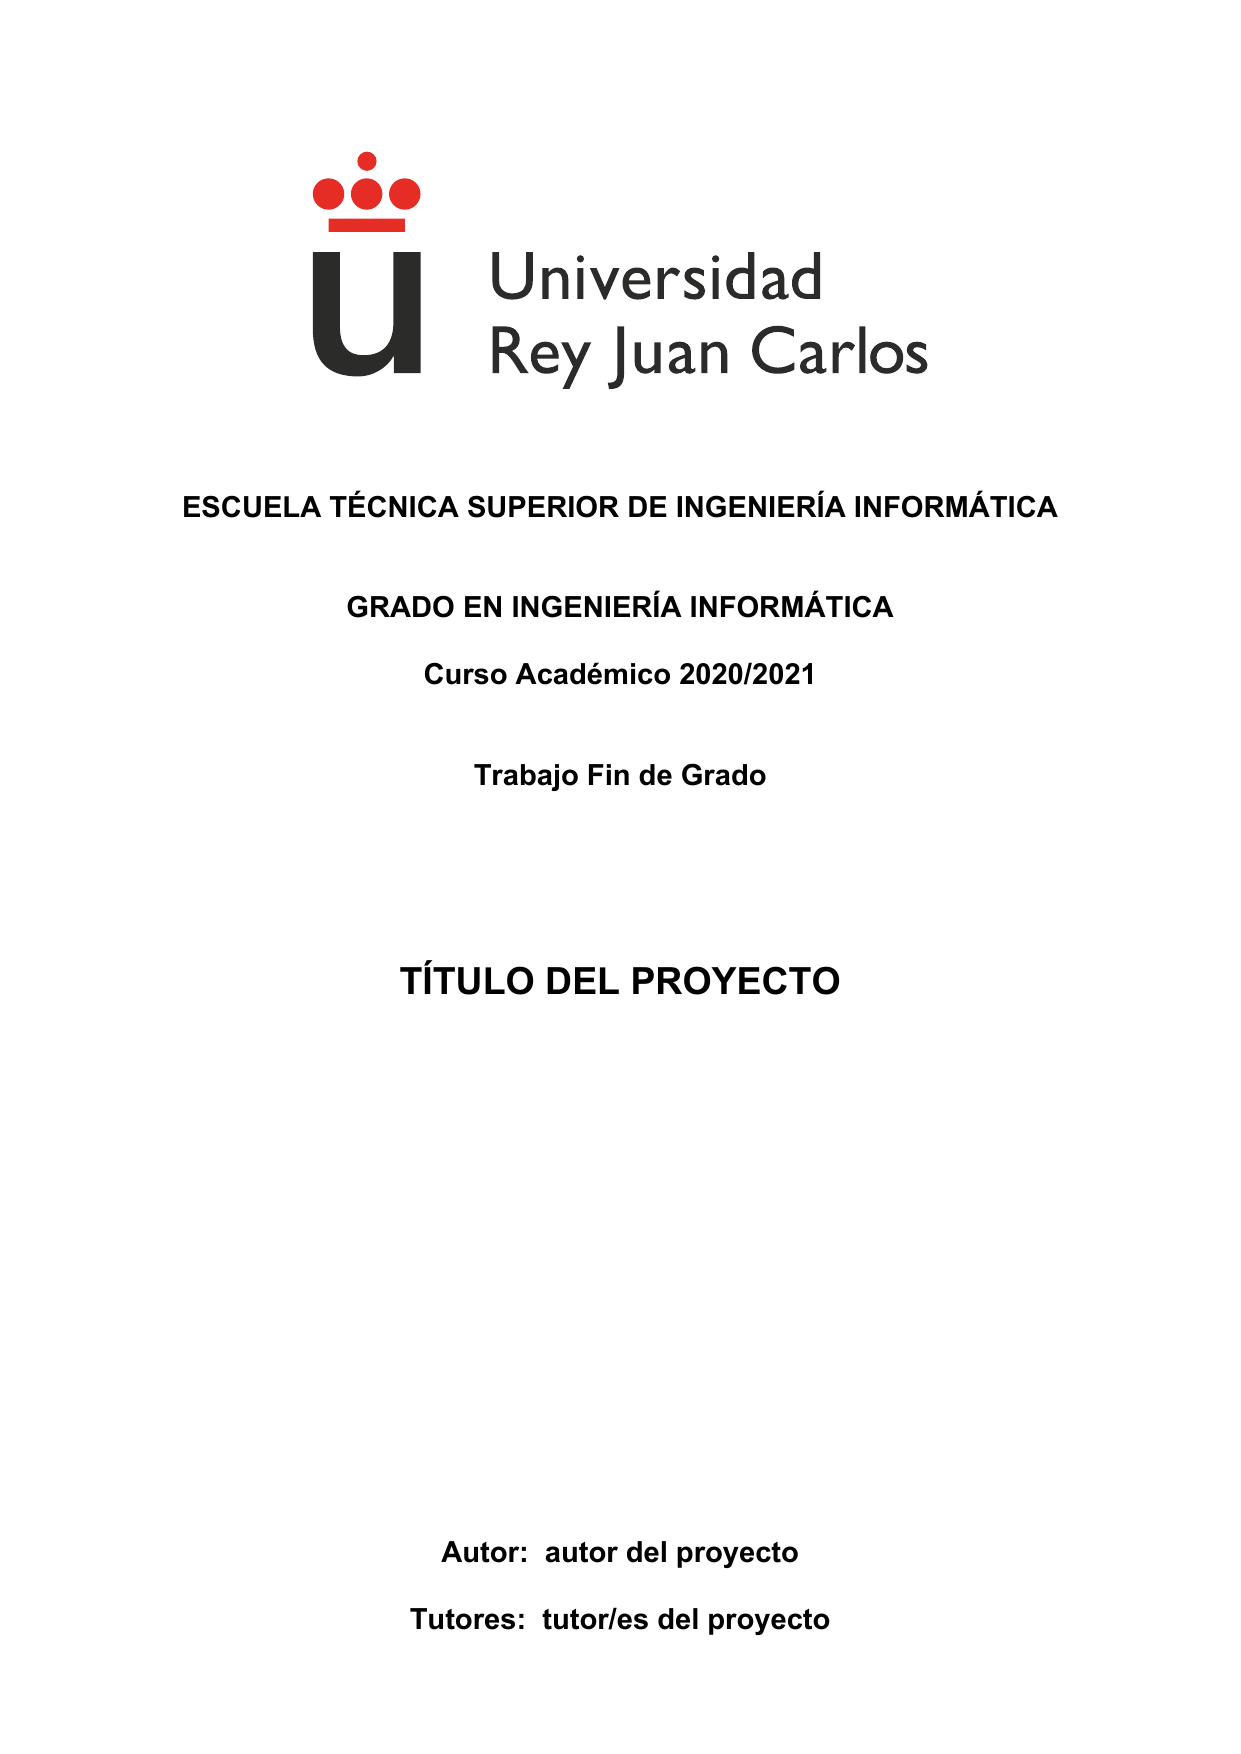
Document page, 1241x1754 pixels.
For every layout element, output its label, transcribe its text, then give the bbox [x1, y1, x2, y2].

text GRADO EN INGENIERÍA INFORMÁTICA [118, 590, 1122, 624]
text Trabajo Fin de Grado [118, 758, 1122, 791]
text [118, 1569, 1122, 1602]
text Curso Académico 2020/2021 [118, 657, 1122, 691]
text ESCUELA TÉCNICA SUPERIOR DE INGENIERÍA INFORMÁTICA [118, 489, 1122, 523]
text Autor: autor del proyecto [118, 1535, 1122, 1569]
text Tutores: tutor/es del proyecto [118, 1602, 1122, 1636]
text TÍTULO DEL PROYECTO [118, 959, 1122, 1002]
